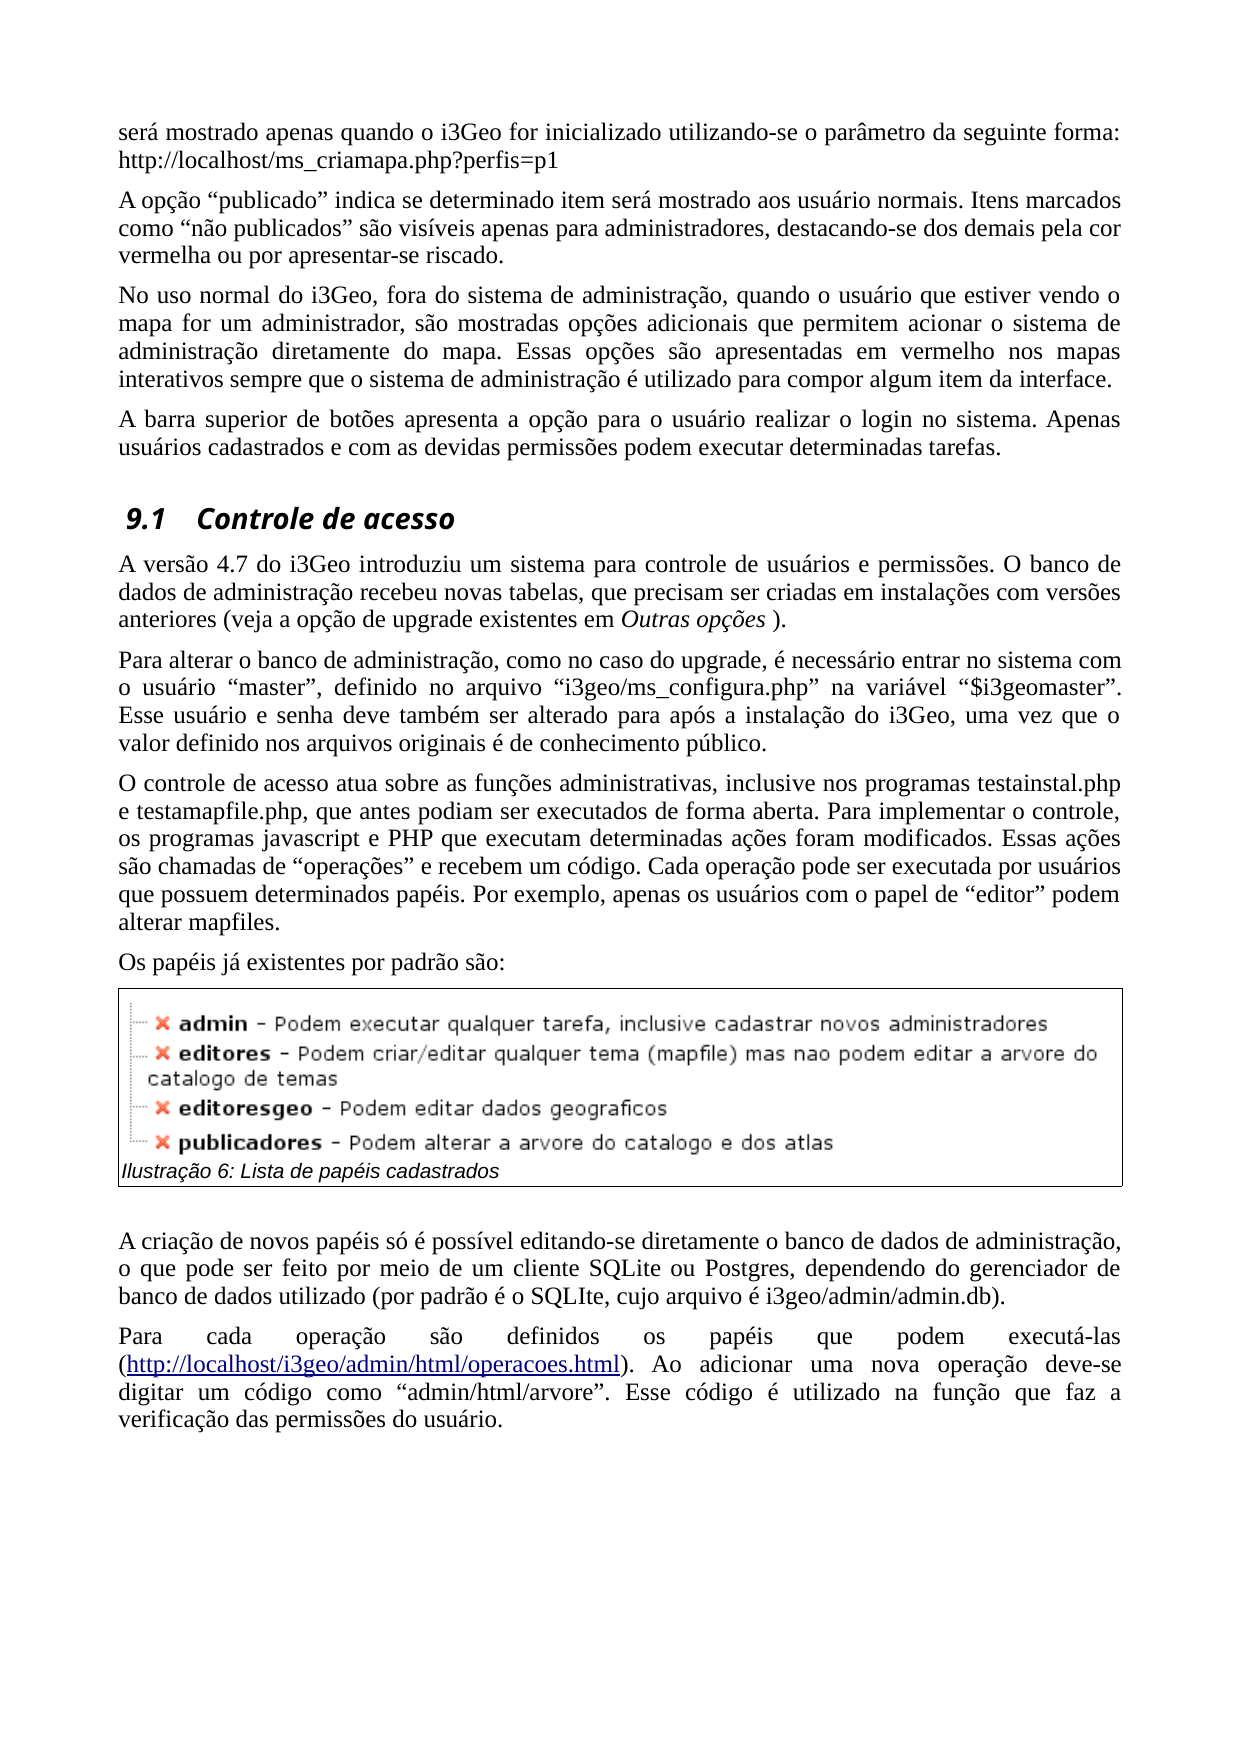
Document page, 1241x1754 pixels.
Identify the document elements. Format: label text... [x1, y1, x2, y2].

text No uso normal do i3Geo, fora do sistema de administração, quando o usuário que estiver vendo o mapa for um administrador, são mostradas opções adicionais que permitem acionar o sistema de administração diretamente do mapa. Essas opções são apresentadas em vermelho nos mapas interativos sempre que o sistema de administração é utilizado para compor algum item da interface. [118, 282, 1122, 392]
picture [121, 1003, 1120, 1161]
text A versão 4.7 do i3Geo introduziu um sistema para controle de usuários e permissões. O banco de dados de administração recebeu novas tabelas, que precisam ser criadas em instalações com versões anteriores (veja a opção de upgrade existentes em Outras opções ). [118, 550, 1122, 633]
text A opção “publicado” indica se determinado item será mostrado aos usuário normais. Itens marcados como “não publicados” são visíveis apenas para administradores, destacando-se dos demais pela cor vermelha ou por apresentar-se riscado. [118, 186, 1122, 269]
subtitle Controle de acesso [118, 498, 1122, 538]
text Para alterar o banco de administração, como no caso do upgrade, é necessário entrar no sistema com o usuário “master”, definido no arquivo “i3geo/ms_configura.php” na variável “$i3geomaster”. Esse usuário e senha deve também ser alterado para após a instalação do i3Geo, uma vez que o valor definido nos arquivos originais é de conhecimento público. [118, 646, 1122, 757]
text Para cada operação são definidos os papéis que podem executá-las (http://localhost/i3geo/admin/html/operacoes.html). Ao adicionar uma nova operação deve-se digitar um código como “admin/html/arvore”. Esse código é utilizado na função que faz a verificação das permissões do usuário. [118, 1322, 1122, 1433]
text será mostrado apenas quando o i3Geo for inicializado utilizando-se o parâmetro da seguinte forma: http://localhost/ms_criamapa.php?perfis=p1 [118, 118, 1122, 173]
text O controle de acesso atua sobre as funções administrativas, inclusive nos programas testainstal.php e testamapfile.php, que antes podiam ser executados de forma aberta. Para implementar o controle, os programas javascript e PHP que executam determinadas ações foram modificados. Essas ações são chamadas de “operações” e recebem um código. Cada operação pode ser executada por usuários que possuem determinados papéis. Por exemplo, apenas os usuários com o papel de “editor” podem alterar mapfiles. [118, 769, 1122, 935]
text Ilustração 6: Lista de papéis cadastrados [121, 1161, 1119, 1183]
text A barra superior de botões apresenta a opção para o usuário realizar o login no sistema. Apenas usuários cadastrados e com as devidas permissões podem executar determinadas tarefas. [118, 405, 1122, 460]
text Os papéis já existentes por padrão são: [118, 948, 1122, 976]
text A criação de novos papéis só é possível editando-se diretamente o banco de dados de administração, o que pode ser feito por meio de um cliente SQLite ou Postgres, dependendo do gerenciador de banco de dados utilizado (por padrão é o SQLIte, cujo arquivo é i3geo/admin/admin.db). [118, 1227, 1122, 1310]
